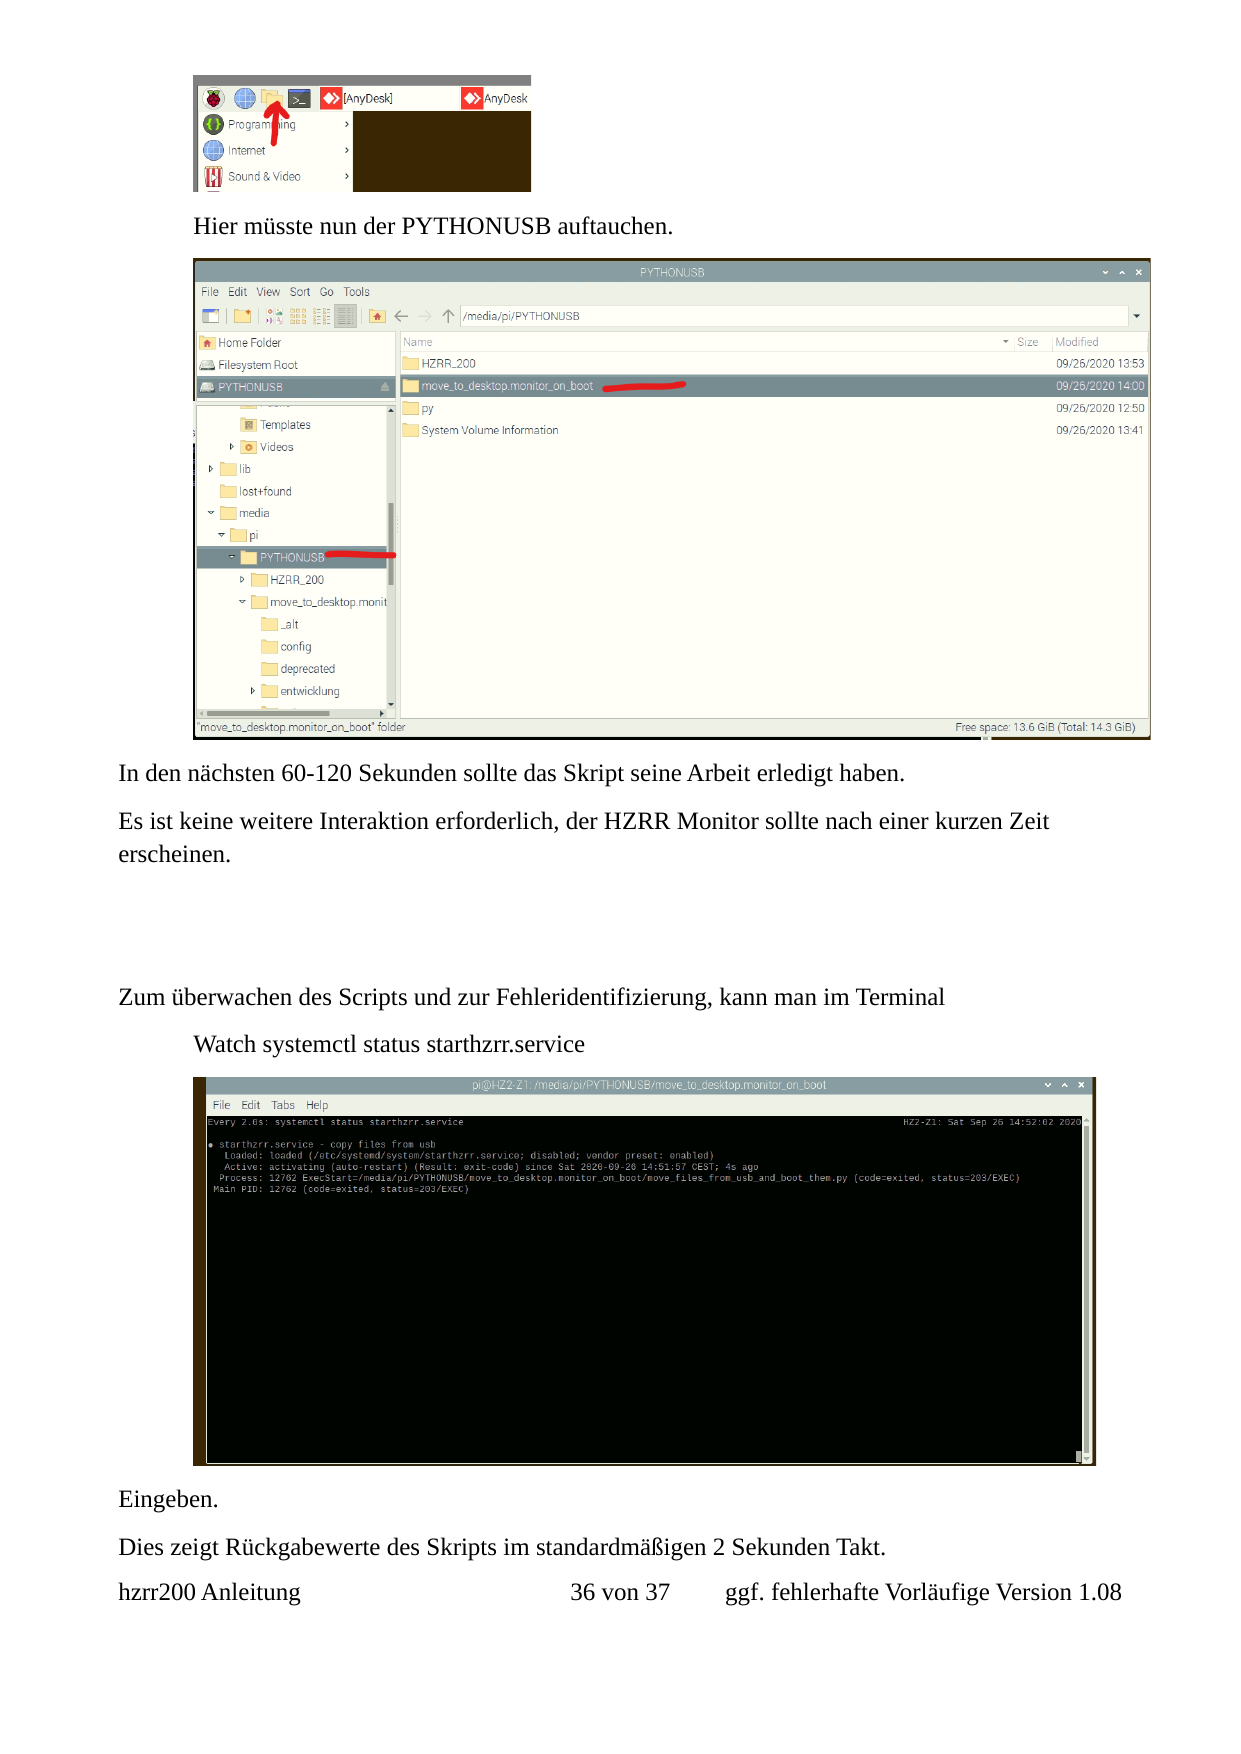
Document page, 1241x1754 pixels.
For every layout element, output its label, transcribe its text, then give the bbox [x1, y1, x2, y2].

picture [193, 258, 1151, 740]
picture [193, 75, 532, 192]
text Hier müsste nun der PYTHONUSB auftauchen. [118, 211, 1122, 239]
text Watch systemctl status starthzrr.service [118, 1029, 1122, 1058]
text Zum überwachen des Scripts und zur Fehleridentifizierung, kann man im Terminal [118, 982, 1122, 1011]
picture [193, 1077, 1097, 1466]
text Dies zeigt Rückgabewerte des Skripts im standardmäßigen 2 Sekunden Takt. [118, 1532, 1122, 1561]
text Eingeben. [118, 1484, 1122, 1513]
text Es ist keine weitere Interaktion erforderlich, der HZRR Monitor sollte nach einer kurzen Zeit erscheinen. [118, 806, 1122, 868]
text In den nächsten 60-120 Sekunden sollte das Skript seine Arbeit erledigt haben. [118, 758, 1122, 787]
